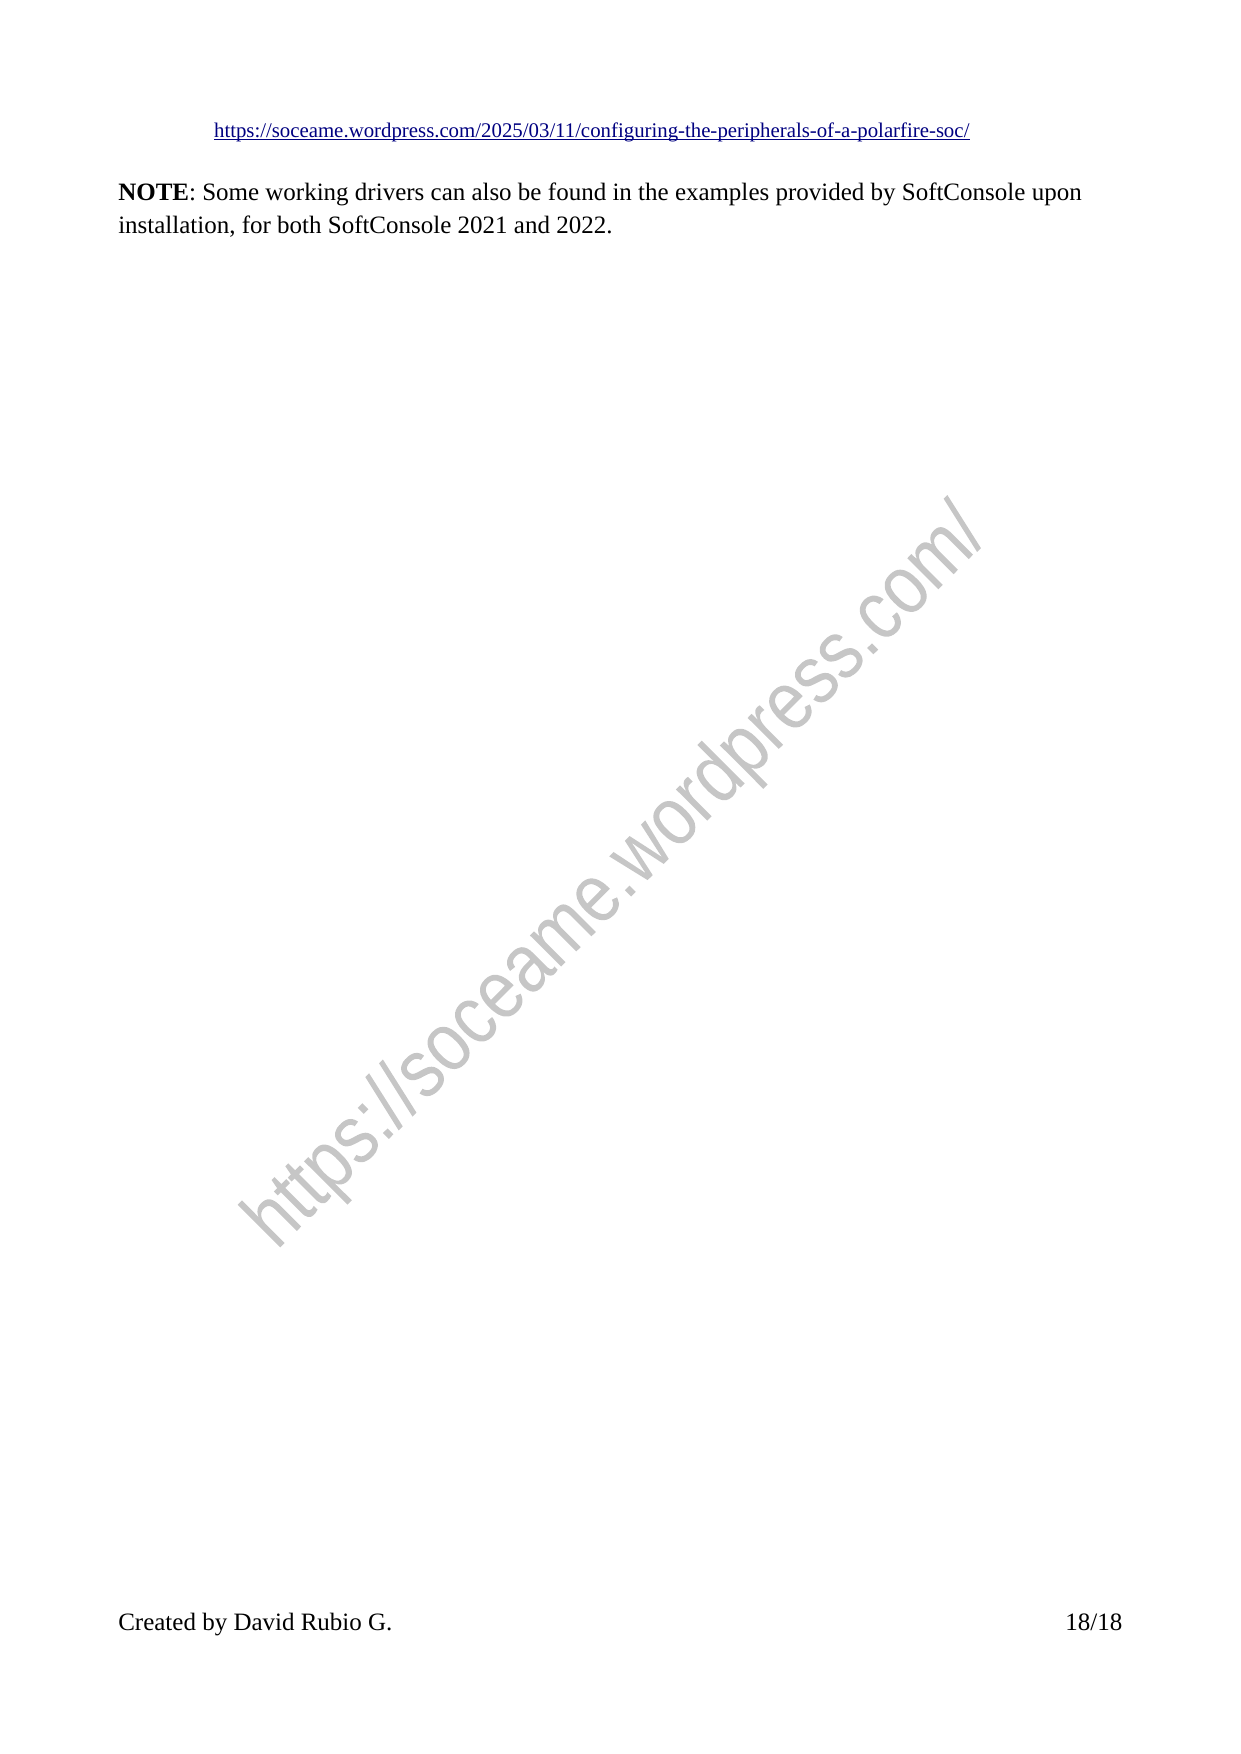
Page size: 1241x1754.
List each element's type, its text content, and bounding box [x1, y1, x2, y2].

text NOTE: Some working drivers can also be found in the examples provided by SoftConsole upon installation, for both SoftConsole 2021 and 2022. [118, 177, 1122, 239]
